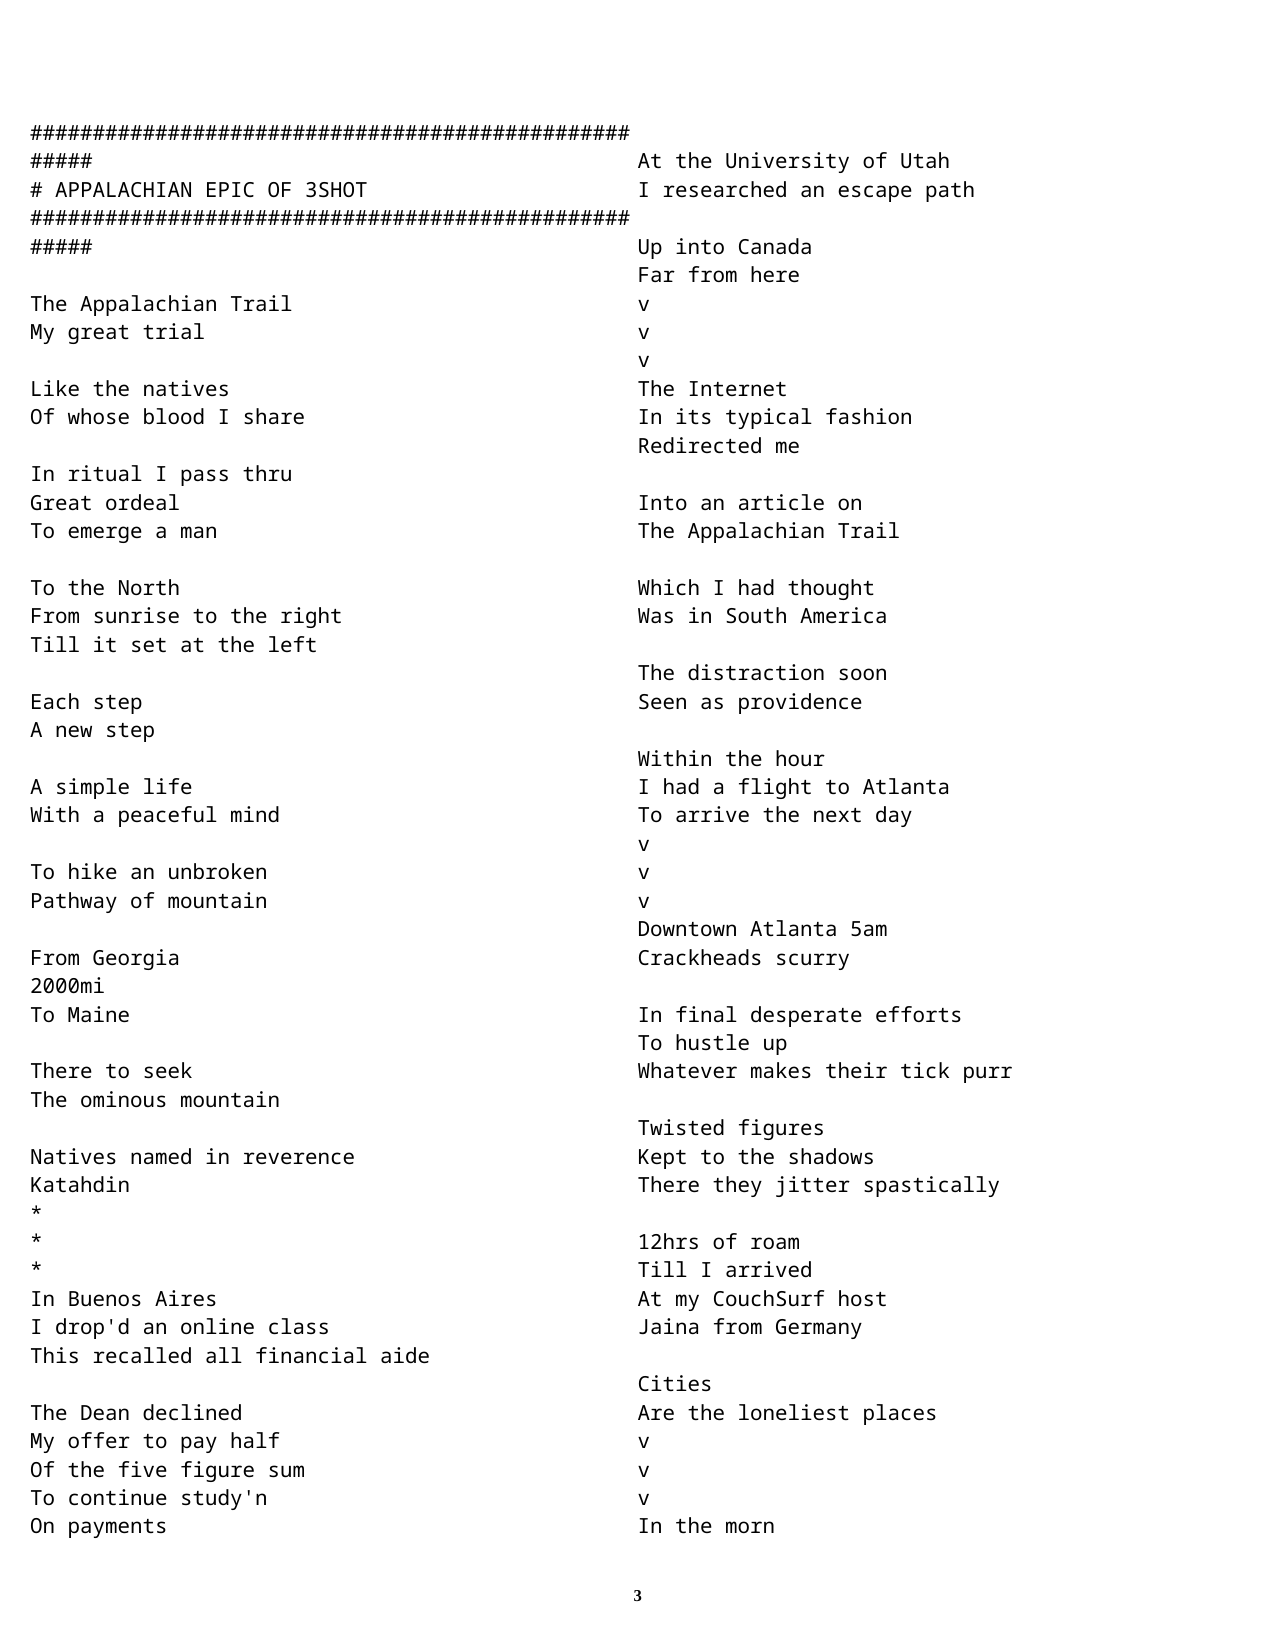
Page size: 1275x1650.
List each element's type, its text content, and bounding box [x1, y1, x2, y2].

text I drop'd an online class [30, 1312, 637, 1341]
text In final desperate efforts [637, 1000, 1245, 1028]
text I had a flight to Atlanta [637, 772, 1245, 801]
text Each step [30, 687, 637, 715]
text Jaina from Germany [637, 1312, 1245, 1341]
text 2000mi [30, 971, 637, 1000]
text Twisted figures [637, 1113, 1245, 1142]
text The ominous mountain [30, 1085, 637, 1113]
text Kept to the shadows [637, 1142, 1245, 1170]
text To hike an unbroken [30, 857, 637, 886]
text Great ordeal [30, 488, 637, 516]
text On payments [30, 1512, 637, 1540]
text v [637, 829, 1245, 857]
text Are the loneliest places [637, 1398, 1245, 1426]
text * [30, 1227, 637, 1256]
text Of whose blood I share [30, 402, 637, 431]
text Downtown Atlanta 5am [637, 914, 1245, 943]
text Far from here [637, 260, 1245, 289]
text Within the hour [637, 744, 1245, 772]
text A new step [30, 715, 637, 744]
text # APPALACHIAN EPIC OF 3SHOT [30, 175, 637, 203]
text Cities [637, 1369, 1245, 1398]
text Up into Canada [637, 232, 1245, 260]
text At my CouchSurf host [637, 1284, 1245, 1312]
text There they jitter spastically [637, 1170, 1245, 1199]
text To the North [30, 573, 637, 602]
text * [30, 1199, 637, 1227]
text Redirected me [637, 431, 1245, 459]
text v [637, 317, 1245, 346]
text Katahdin [30, 1170, 637, 1199]
text My great trial [30, 317, 637, 346]
text My offer to pay half [30, 1426, 637, 1455]
text v [637, 1483, 1245, 1512]
text In Buenos Aires [30, 1284, 637, 1312]
text The Internet [637, 374, 1245, 402]
text Was in South America [637, 602, 1245, 630]
text Crackheads scurry [637, 943, 1245, 971]
text v [637, 1426, 1245, 1455]
text In its typical fashion [637, 402, 1245, 431]
text v [637, 1455, 1245, 1483]
text Till it set at the left [30, 630, 637, 658]
text v [637, 289, 1245, 317]
text To arrive the next day [637, 801, 1245, 829]
text I researched an escape path [637, 175, 1245, 203]
text At the University of Utah [637, 147, 1245, 175]
text A simple life [30, 772, 637, 801]
text The Appalachian Trail [30, 289, 637, 317]
text ##################################################### [30, 203, 637, 260]
text Like the natives [30, 374, 637, 402]
text From Georgia [30, 943, 637, 971]
text Of the five figure sum [30, 1455, 637, 1483]
text The Dean declined [30, 1398, 637, 1426]
text v [637, 886, 1245, 914]
text To emerge a man [30, 516, 637, 545]
text In the morn [637, 1512, 1245, 1540]
text To hustle up [637, 1028, 1245, 1057]
text v [637, 346, 1245, 374]
text v [637, 857, 1245, 886]
text To Maine [30, 1000, 637, 1028]
text From sunrise to the right [30, 602, 637, 630]
text The distraction soon [637, 658, 1245, 687]
text Seen as providence [637, 687, 1245, 715]
text The Appalachian Trail [637, 516, 1245, 545]
text Whatever makes their tick purr [637, 1057, 1245, 1085]
text To continue study'n [30, 1483, 637, 1512]
text * [30, 1256, 637, 1284]
text Till I arrived [637, 1256, 1245, 1284]
text Which I had thought [637, 573, 1245, 602]
text There to seek [30, 1057, 637, 1085]
text Into an article on [637, 488, 1245, 516]
text In ritual I pass thru [30, 459, 637, 488]
text Natives named in reverence [30, 1142, 637, 1170]
text 12hrs of roam [637, 1227, 1245, 1256]
text With a peaceful mind [30, 801, 637, 829]
text ##################################################### [30, 118, 637, 175]
text This recalled all financial aide [30, 1341, 637, 1369]
text Pathway of mountain [30, 886, 637, 914]
